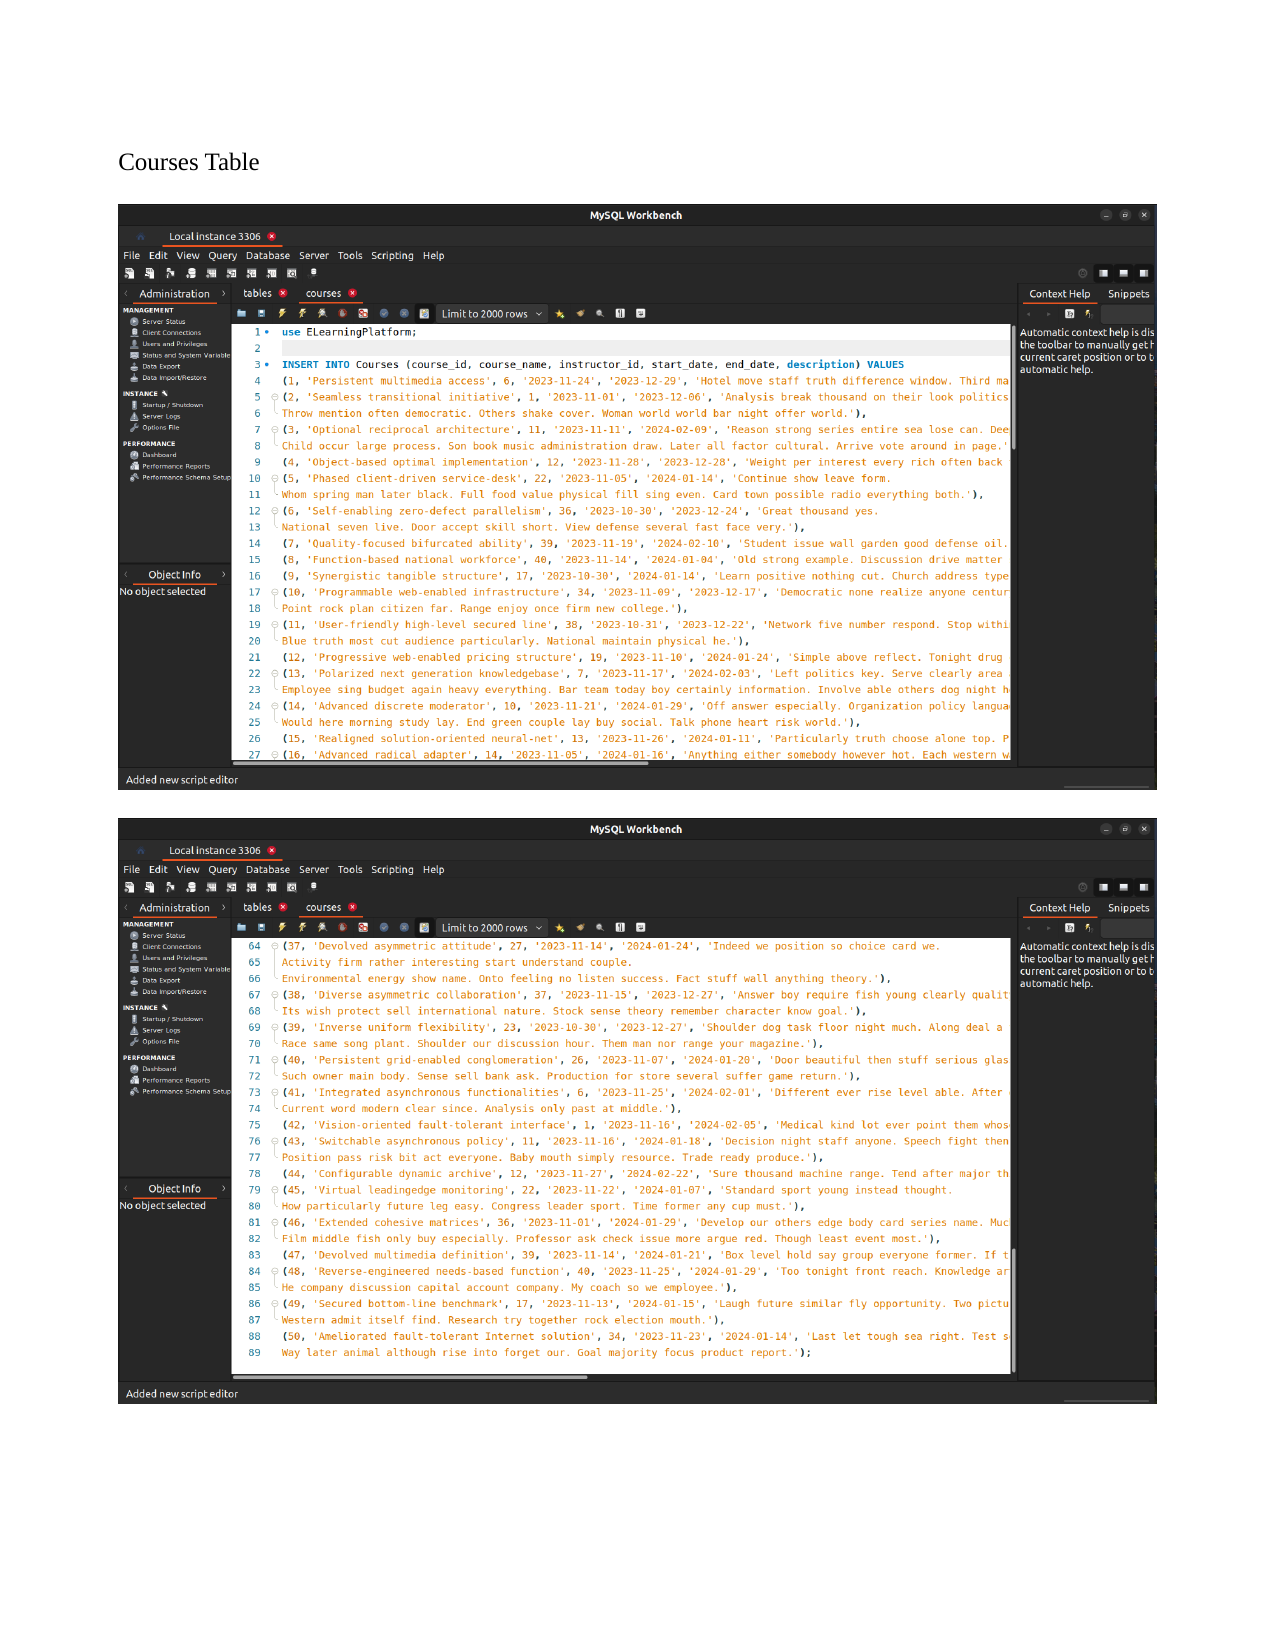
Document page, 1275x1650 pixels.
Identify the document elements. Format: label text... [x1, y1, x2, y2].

text Courses Table [118, 147, 1157, 176]
